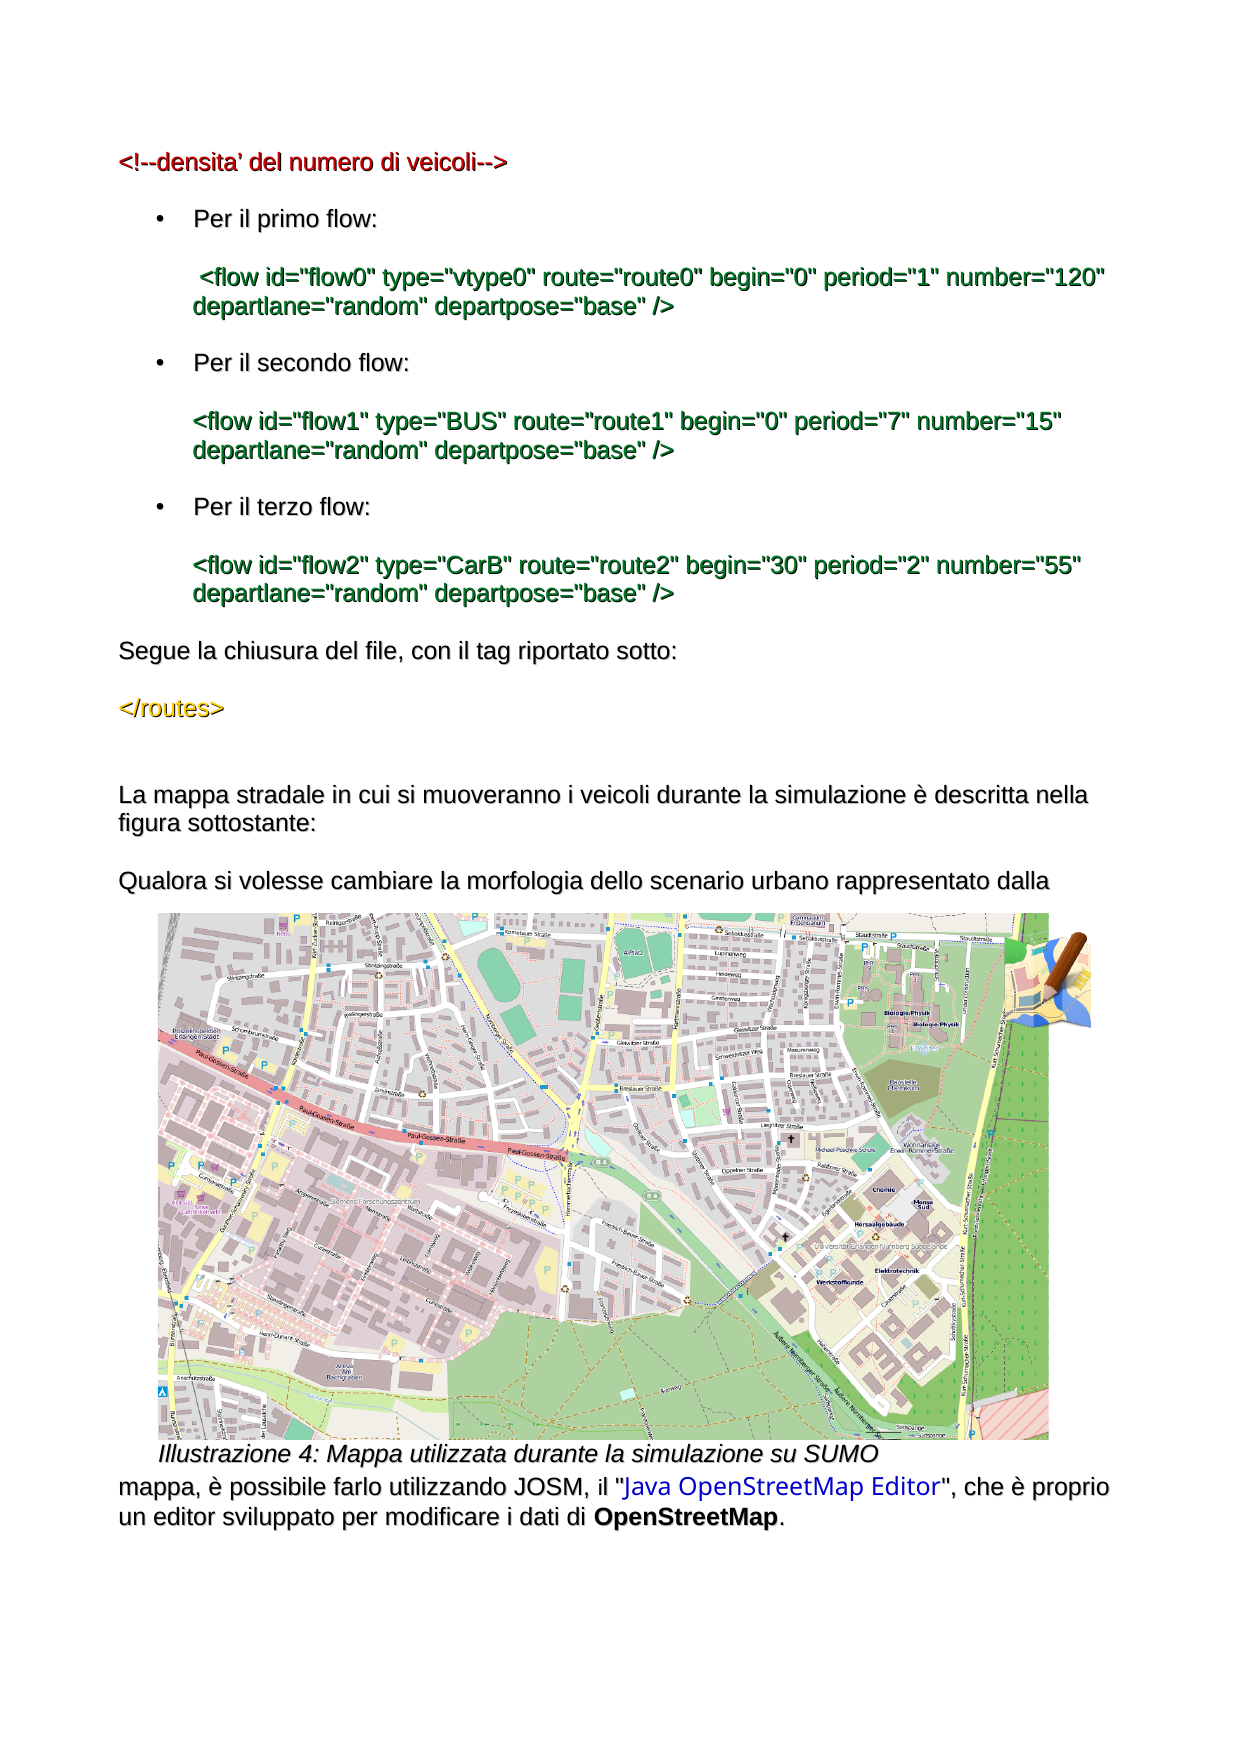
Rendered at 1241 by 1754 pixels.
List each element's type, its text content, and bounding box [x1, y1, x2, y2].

text Segue la chiusura del file, con il tag riportato sotto: [118, 636, 1122, 665]
text </routes> [118, 693, 1122, 722]
text La mappa stradale in cui si muoveranno i veicoli durante la simulazione è descritta nella figura sottostante: [118, 780, 1122, 837]
text Qualora si volesse cambiare la morfologia dello scenario urbano rappresentato dalla mappa, è possibile farlo utilizzando JOSM, il "Java OpenStreetMap Editor", che è proprio un editor sviluppato per modificare i dati di OpenStreetMap. [118, 866, 1122, 1531]
picture [157, 913, 1095, 1440]
text <!--densita’ del numero di veicoli--> [118, 147, 1122, 176]
text <flow id="flow0" type="vtype0" route="route0" begin="0" period="1" number="120" departlane="random" departpose="base" /> [118, 262, 1122, 319]
text <flow id="flow2" type="CarB" route="route2" begin="30" period="2" number="55" departlane="random" departpose="base" /> [118, 550, 1122, 607]
list Per il secondo flow: [156, 348, 1122, 377]
text Illustrazione 4: Mappa utilizzata durante la simulazione su SUMO [158, 1440, 1049, 1468]
text <flow id="flow1" type="BUS" route="route1" begin="0" period="7" number="15" departlane="random" departpose="base" /> [118, 406, 1122, 463]
list Per il terzo flow: [156, 492, 1122, 521]
list Per il primo flow: [156, 204, 1122, 233]
